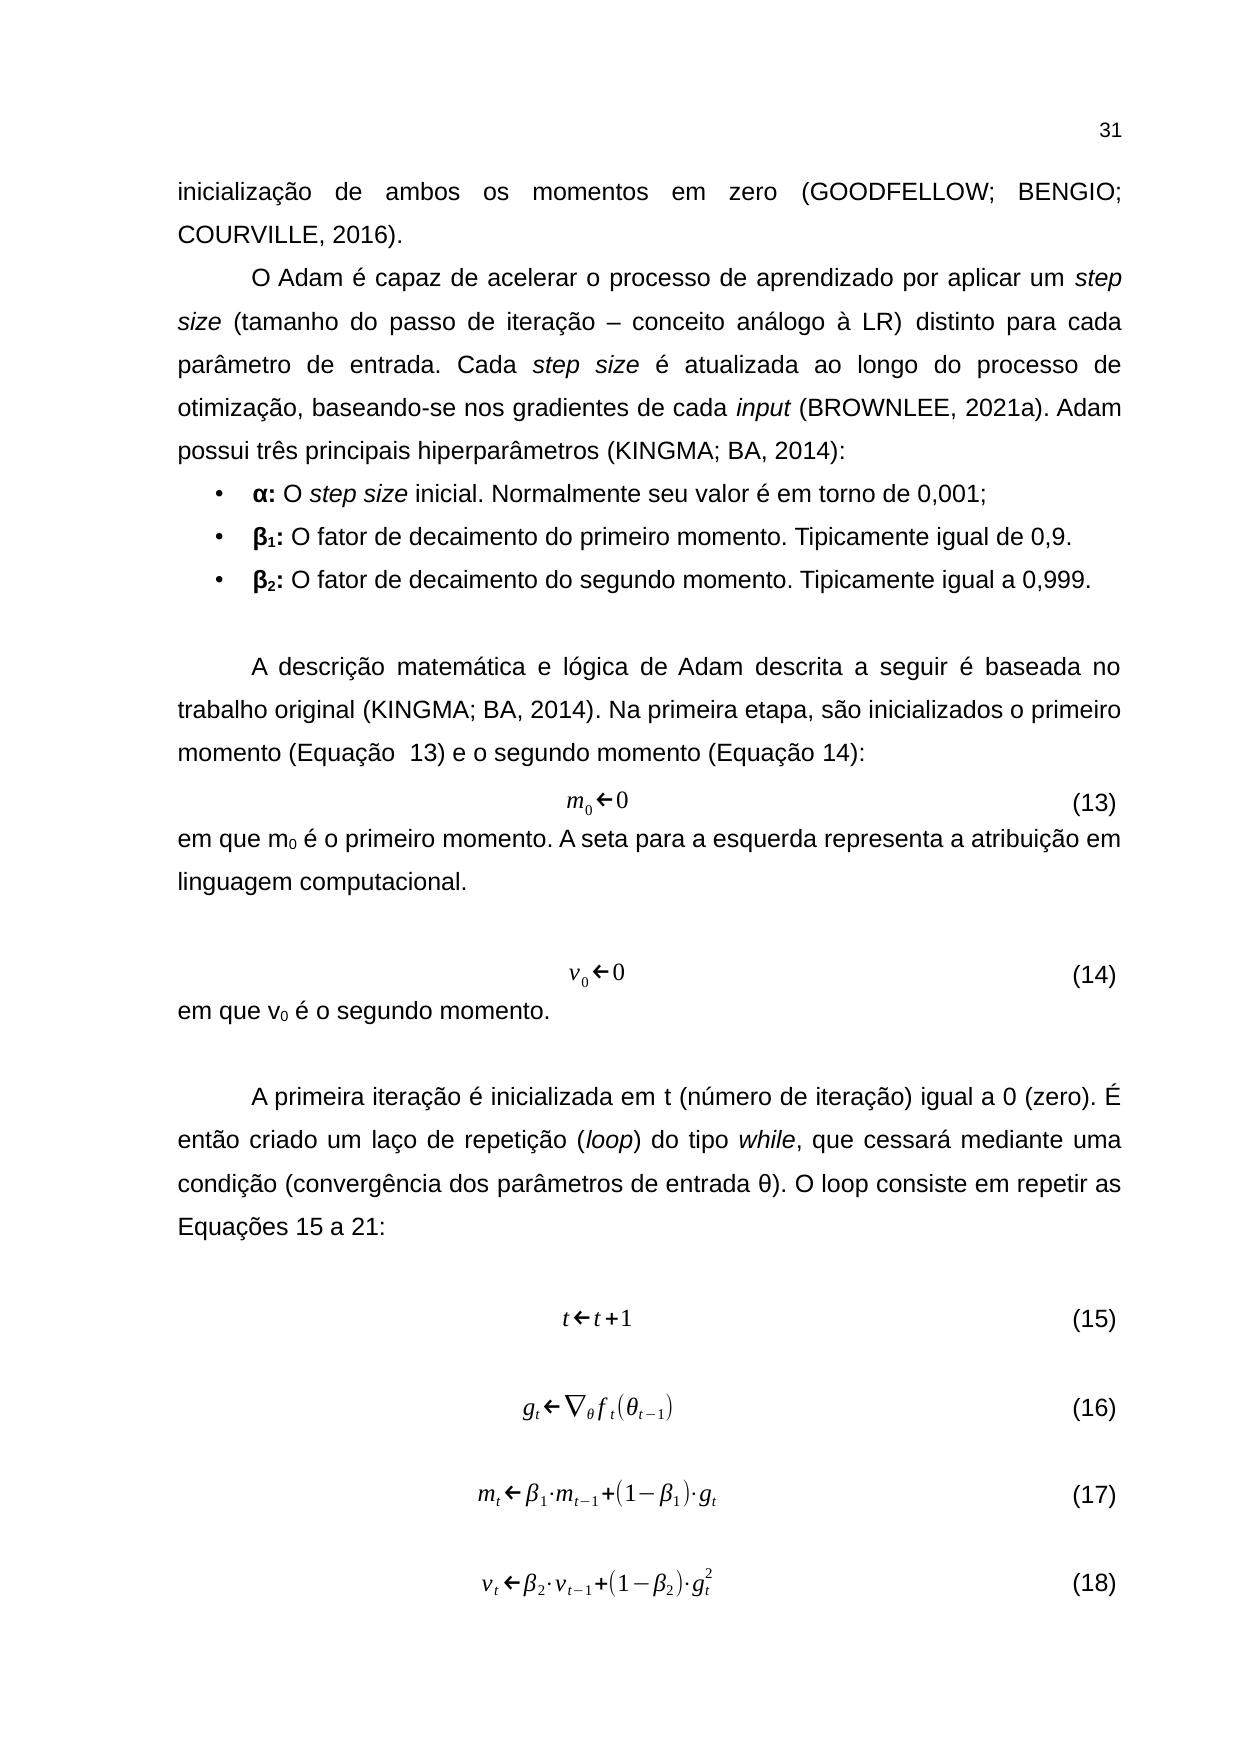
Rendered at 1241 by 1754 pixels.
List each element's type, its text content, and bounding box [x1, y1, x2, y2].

table_header [177, 1386, 1017, 1429]
table_header (16) [1017, 1386, 1122, 1429]
text O Adam é capaz de acelerar o processo de aprendizado por aplicar um step size (tamanho do passo de iteração – conceito análogo à LR) distinto para cada parâmetro de entrada. Cada step size é atualizada ao longo do processo de otimização, baseando-se nos gradientes de cada input (BROWNLEE, 2021a). Adam possui três principais hiperparâmetros (KINGMA; BA, 2014): [177, 263, 1122, 464]
list α: O step size inicial. Normalmente seu valor é em torno de 0,001; [215, 479, 1122, 508]
table_header [177, 1298, 1017, 1338]
text A descrição matemática e lógica de Adam descrita a seguir é baseada no trabalho original (KINGMA; BA, 2014). Na primeira etapa, são inicializados o primeiro momento (Equação 13) e o segundo momento (Equação 14): [177, 652, 1122, 767]
text A primeira iteração é inicializada em t (número de iteração) igual a 0 (zero). É então criado um laço de repetição (loop) do tipo while, que cessará mediante uma condição (convergência dos parâmetros de entrada θ). O loop consiste em repetir as Equações 15 a 21: [177, 1082, 1122, 1241]
text em que m0 é o primeiro momento. A seta para a esquerda representa a atribuição em linguagem computacional. [177, 824, 1122, 896]
table_header (13) [1017, 781, 1122, 824]
table_header [177, 1472, 1017, 1516]
text inicialização de ambos os momentos em zero (GOODFELLOW; BENGIO; COURVILLE, 2016). [177, 177, 1122, 249]
table_header (14) [1017, 953, 1122, 996]
text em que v0 é o segundo momento. [177, 996, 1122, 1025]
table_header (18) [1017, 1559, 1122, 1605]
table_header (15) [1017, 1298, 1122, 1338]
list β1: O fator de decaimento do primeiro momento. Tipicamente igual de 0,9. [215, 522, 1122, 551]
table_header [177, 953, 1017, 996]
list β2: O fator de decaimento do segundo momento. Tipicamente igual a 0,999. [215, 565, 1122, 594]
table_header (17) [1017, 1472, 1122, 1516]
table_header [177, 781, 1017, 824]
table_header [177, 1559, 1017, 1605]
